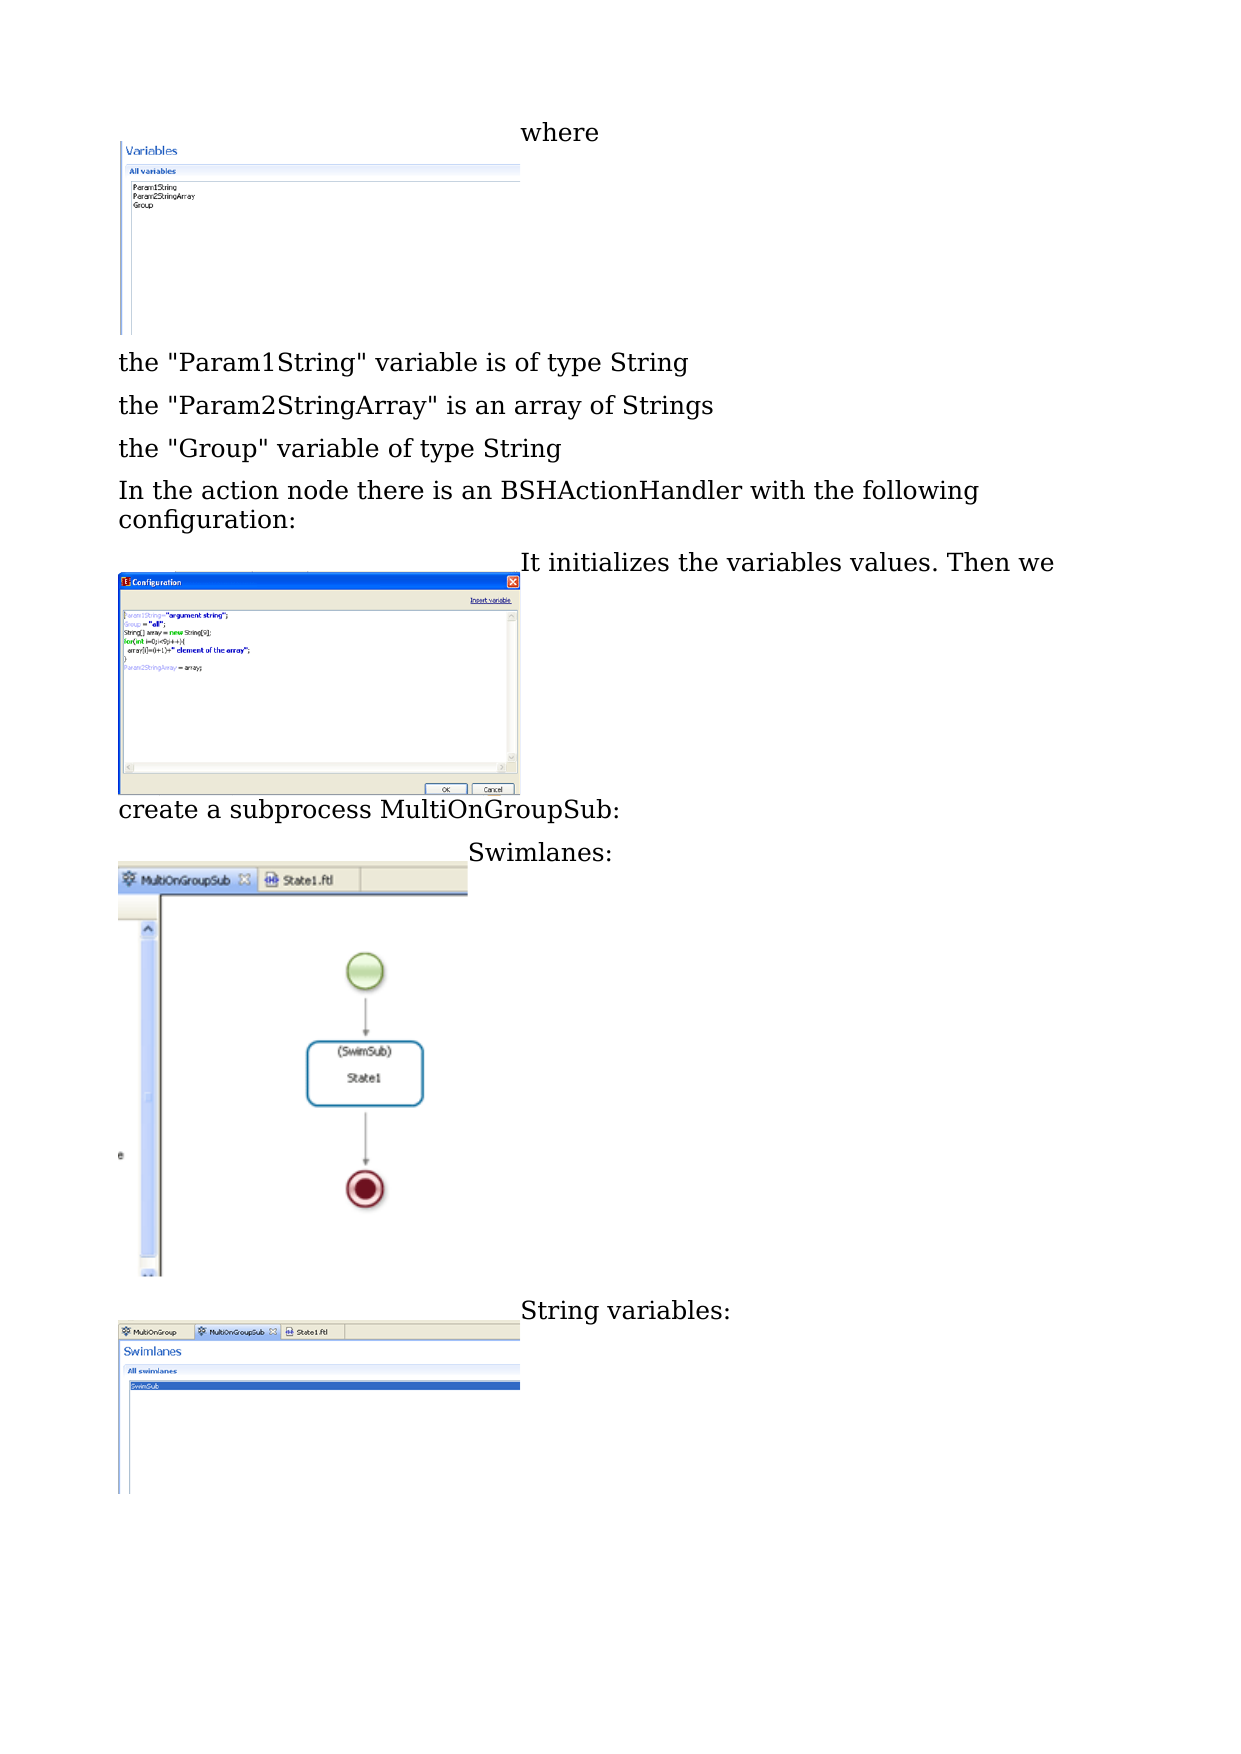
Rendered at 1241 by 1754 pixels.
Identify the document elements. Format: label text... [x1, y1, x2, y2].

text It initializes the variables values. Then we create a subprocess MultiOnGroupSub: [118, 548, 1122, 824]
text the "Group" variable of type String [118, 434, 1122, 463]
picture [118, 861, 468, 1283]
text In the action node there is an BSHActionHandler with the following configuration: [118, 477, 1122, 535]
picture [118, 1319, 521, 1494]
picture [118, 571, 521, 796]
text String variables: [118, 1296, 1122, 1493]
text where [118, 118, 1122, 335]
picture [118, 141, 521, 335]
text the "Param2StringArray" is an array of Strings [118, 391, 1122, 420]
text the "Param1String" variable is of type String [118, 348, 1122, 378]
text Swimlanes: [118, 838, 1122, 1283]
